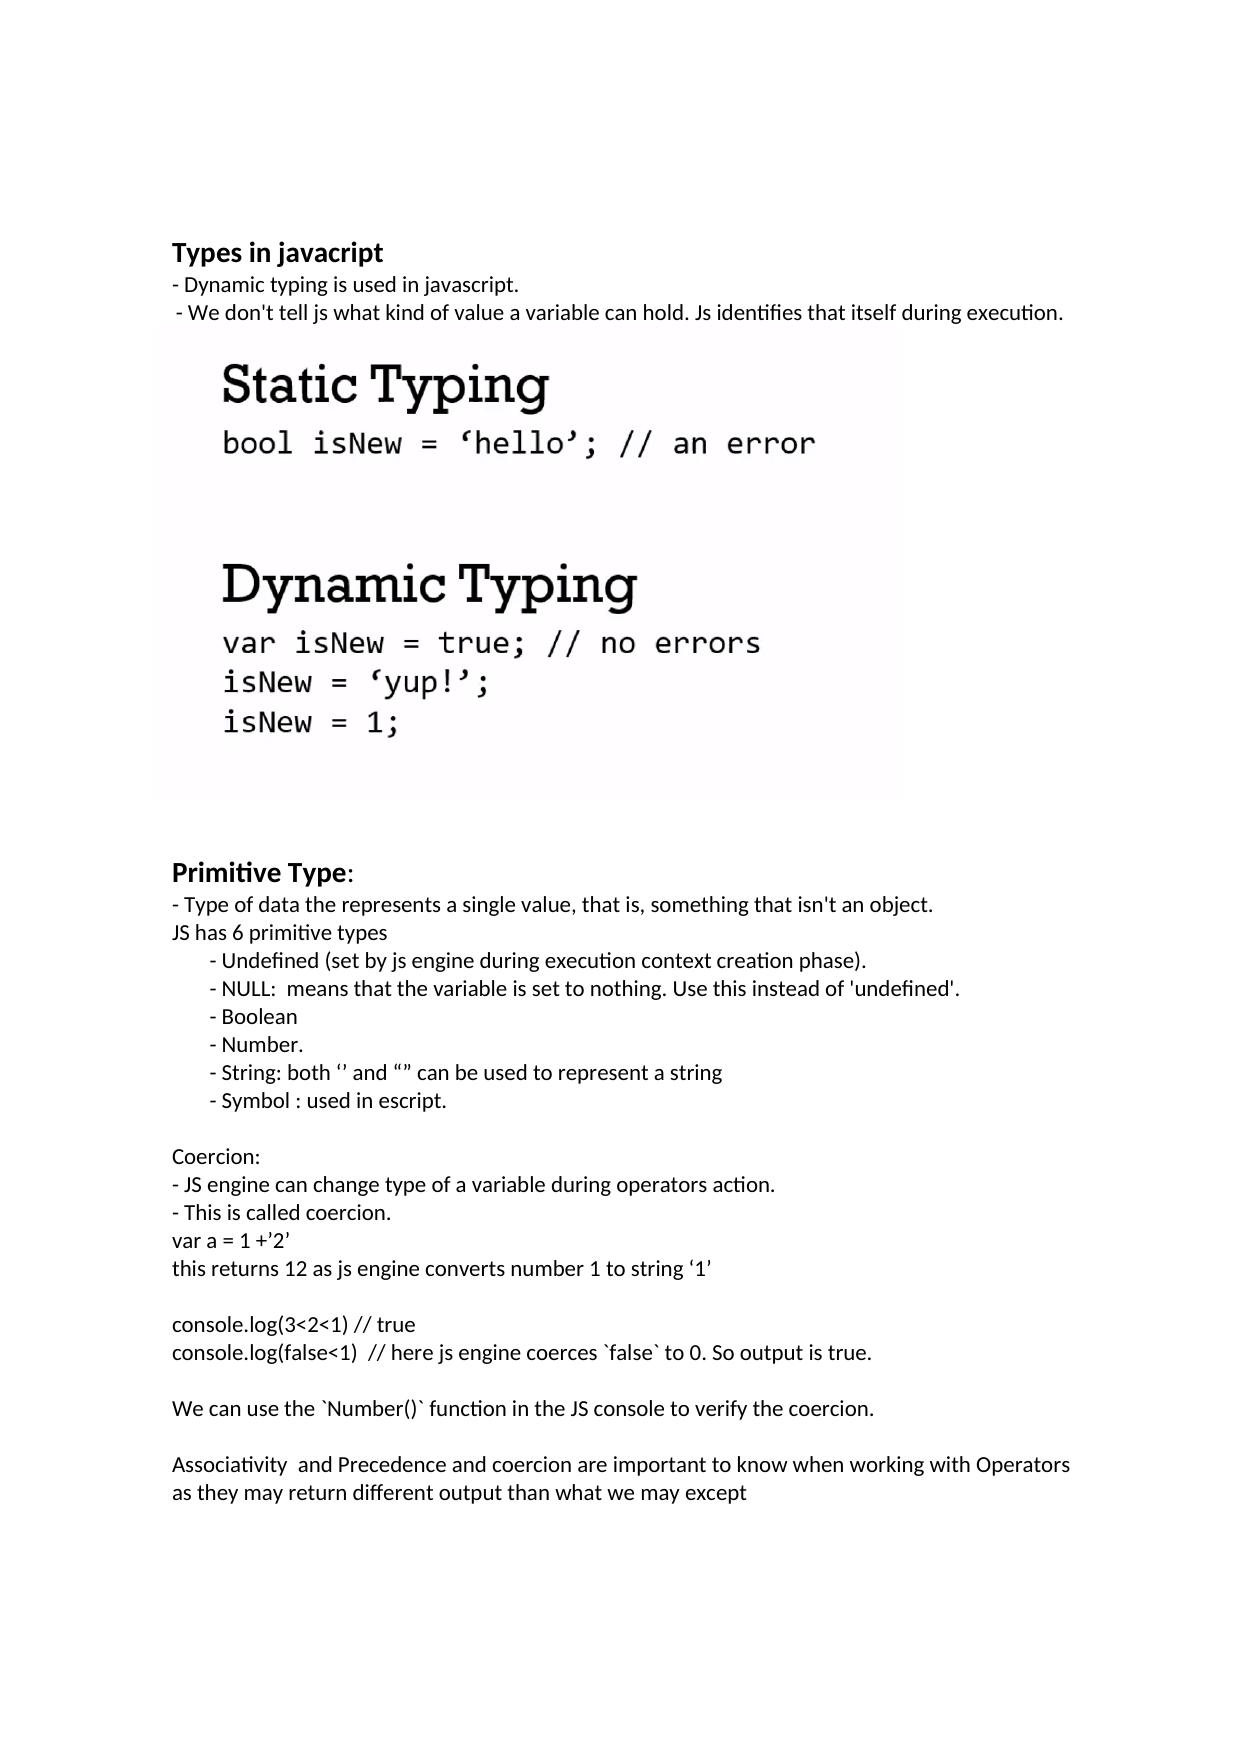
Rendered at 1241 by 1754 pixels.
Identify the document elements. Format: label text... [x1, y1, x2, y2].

text this returns 12 as js engine converts number 1 to string ‘1’ [172, 1254, 1090, 1282]
list - String: both ‘’ and “” can be used to represent a string [172, 1058, 1090, 1086]
text - This is called coercion. [172, 1198, 1090, 1226]
text console.log(3<2<1) // true [172, 1310, 1090, 1338]
list - NULL: means that the variable is set to nothing. Use this instead of 'undefined'. [172, 974, 1090, 1002]
picture [153, 325, 903, 799]
text Associativity and Precedence and coercion are important to know when working with Operators as they may return different output than what we may except [172, 1450, 1090, 1506]
list - Type of data the represents a single value, that is, something that isn't an object. [172, 890, 1090, 918]
text Coercion: [172, 1142, 1090, 1170]
list JS has 6 primitive types [172, 918, 1090, 946]
list - Symbol : used in escript. [172, 1086, 1090, 1114]
text var a = 1 +’2’ [172, 1226, 1090, 1254]
list - We don't tell js what kind of value a variable can hold. Js identifies that itself during execution. [150, 298, 1090, 326]
list - Boolean [172, 1002, 1090, 1030]
list - Dynamic typing is used in javascript. [172, 270, 1090, 298]
text console.log(false<1) // here js engine coerces `false` to 0. So output is true. [172, 1338, 1090, 1366]
list Types in javacript [172, 234, 1090, 270]
list - Undefined (set by js engine during execution context creation phase). [172, 946, 1090, 974]
text - JS engine can change type of a variable during operators action. [172, 1170, 1090, 1198]
list - Number. [172, 1030, 1090, 1058]
list Primitive Type: [172, 854, 1090, 890]
text We can use the `Number()` function in the JS console to verify the coercion. [172, 1394, 1090, 1422]
